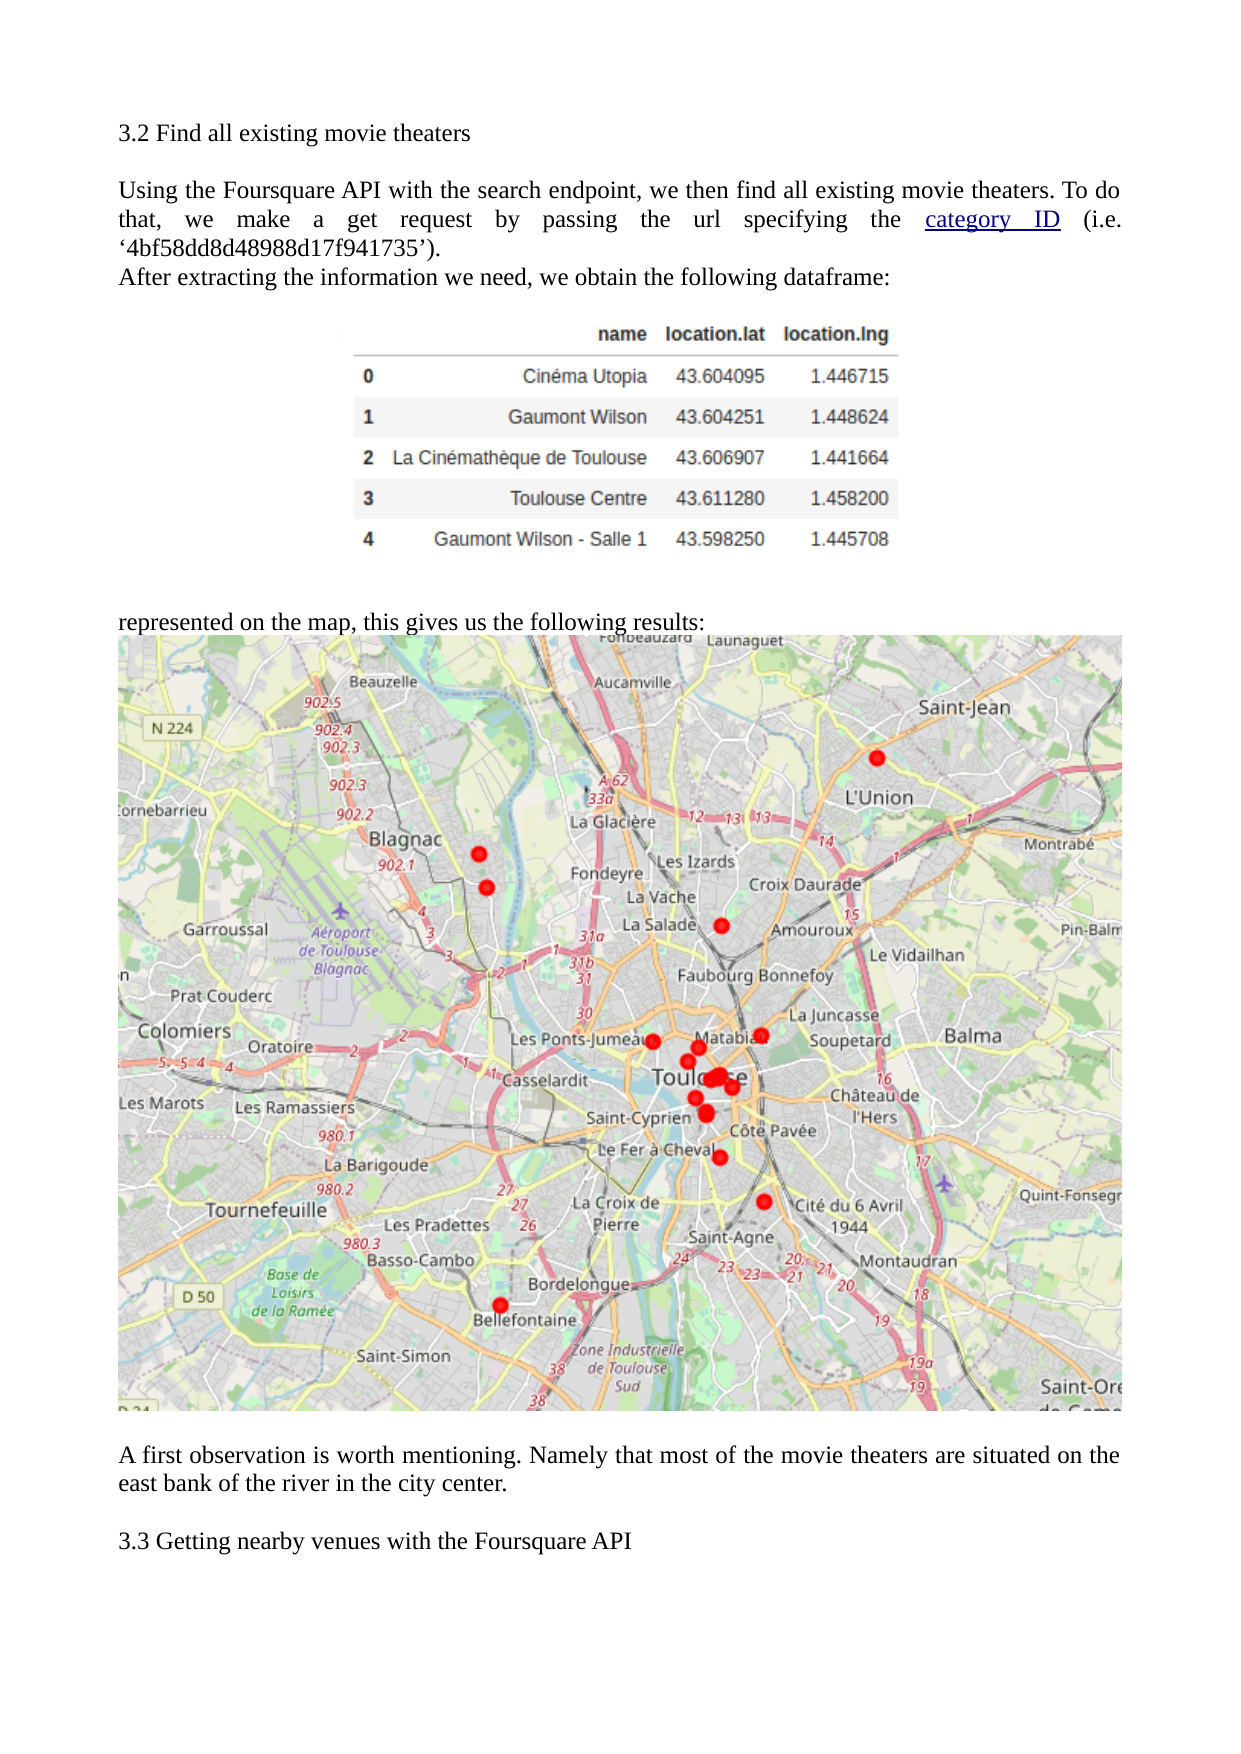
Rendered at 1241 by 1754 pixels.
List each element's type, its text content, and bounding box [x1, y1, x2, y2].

picture [340, 319, 900, 557]
text A first observation is worth mentioning. Namely that most of the movie theaters are situated on the east bank of the river in the city center. [118, 1440, 1122, 1497]
text Using the Foursquare API with the search endpoint, we then find all existing movie theaters. To do that, we make a get request by passing the url specifying the category ID (i.e. ‘4bf58dd8d48988d17f941735’). [118, 176, 1122, 262]
text 3.2 Find all existing movie theaters [118, 118, 1122, 147]
picture [118, 635, 1123, 1411]
text represented on the map, this gives us the following results: [118, 607, 1122, 635]
text After extracting the information we need, we obtain the following dataframe: [118, 262, 1122, 291]
text 3.3 Getting nearby venues with the Foursquare API [118, 1526, 1122, 1555]
